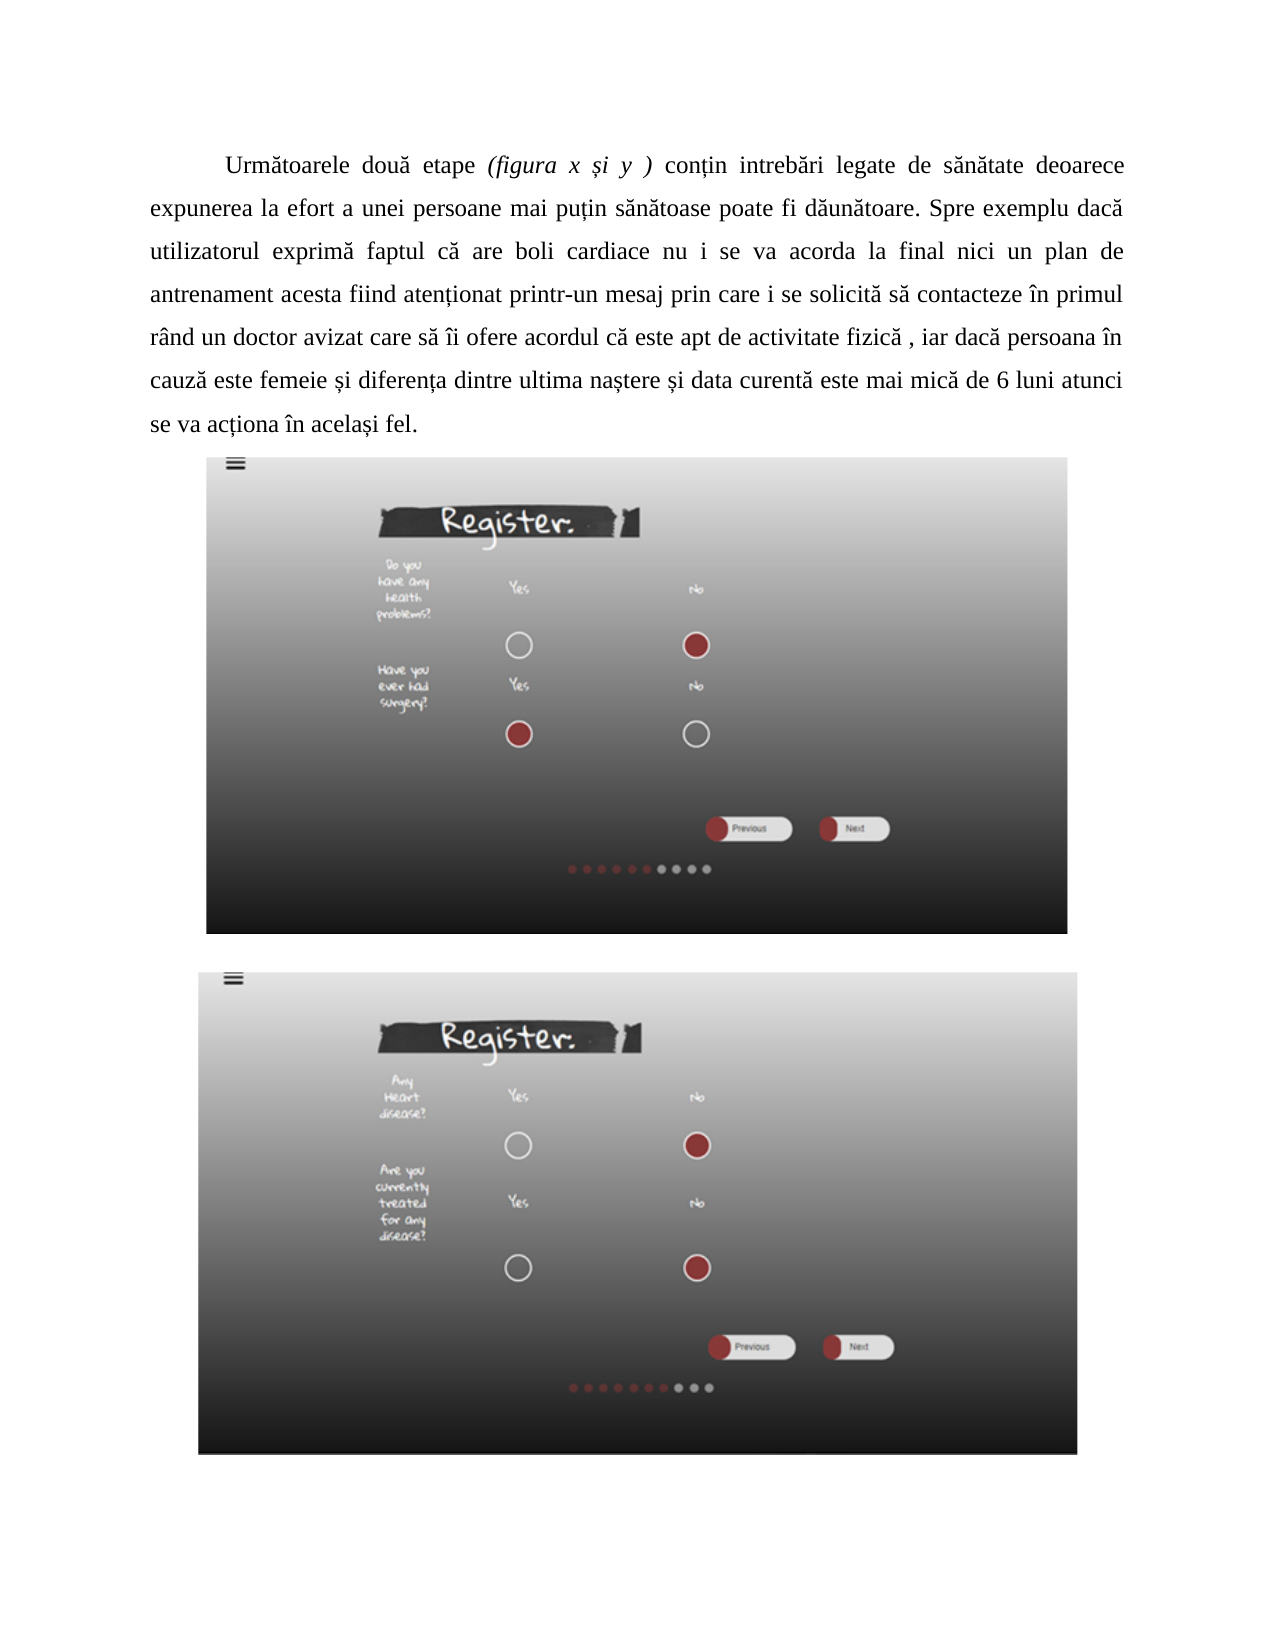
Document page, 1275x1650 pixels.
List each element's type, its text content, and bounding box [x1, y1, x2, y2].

picture [197, 971, 1078, 1455]
text Următoarele două etape (figura x și y ) conțin intrebări legate de sănătate deoarece expunerea la efort a unei persoane mai puțin sănătoase poate fi dăunătoare. Spre exemplu dacă utilizatorul exprimă faptul că are boli cardiace nu i se va acorda la final nici un plan de antrenament acesta fiind atenționat printr-un mesaj prin care i se solicită să contacteze în primul rând un doctor avizat care să îi ofere acordul că este apt de activitate fizică , iar dacă persoana în cauză este femeie și diferența dintre ultima naștere și data curentă este mai mică de 6 luni atunci se va acționa în același fel. [150, 150, 1125, 437]
picture [206, 456, 1069, 934]
